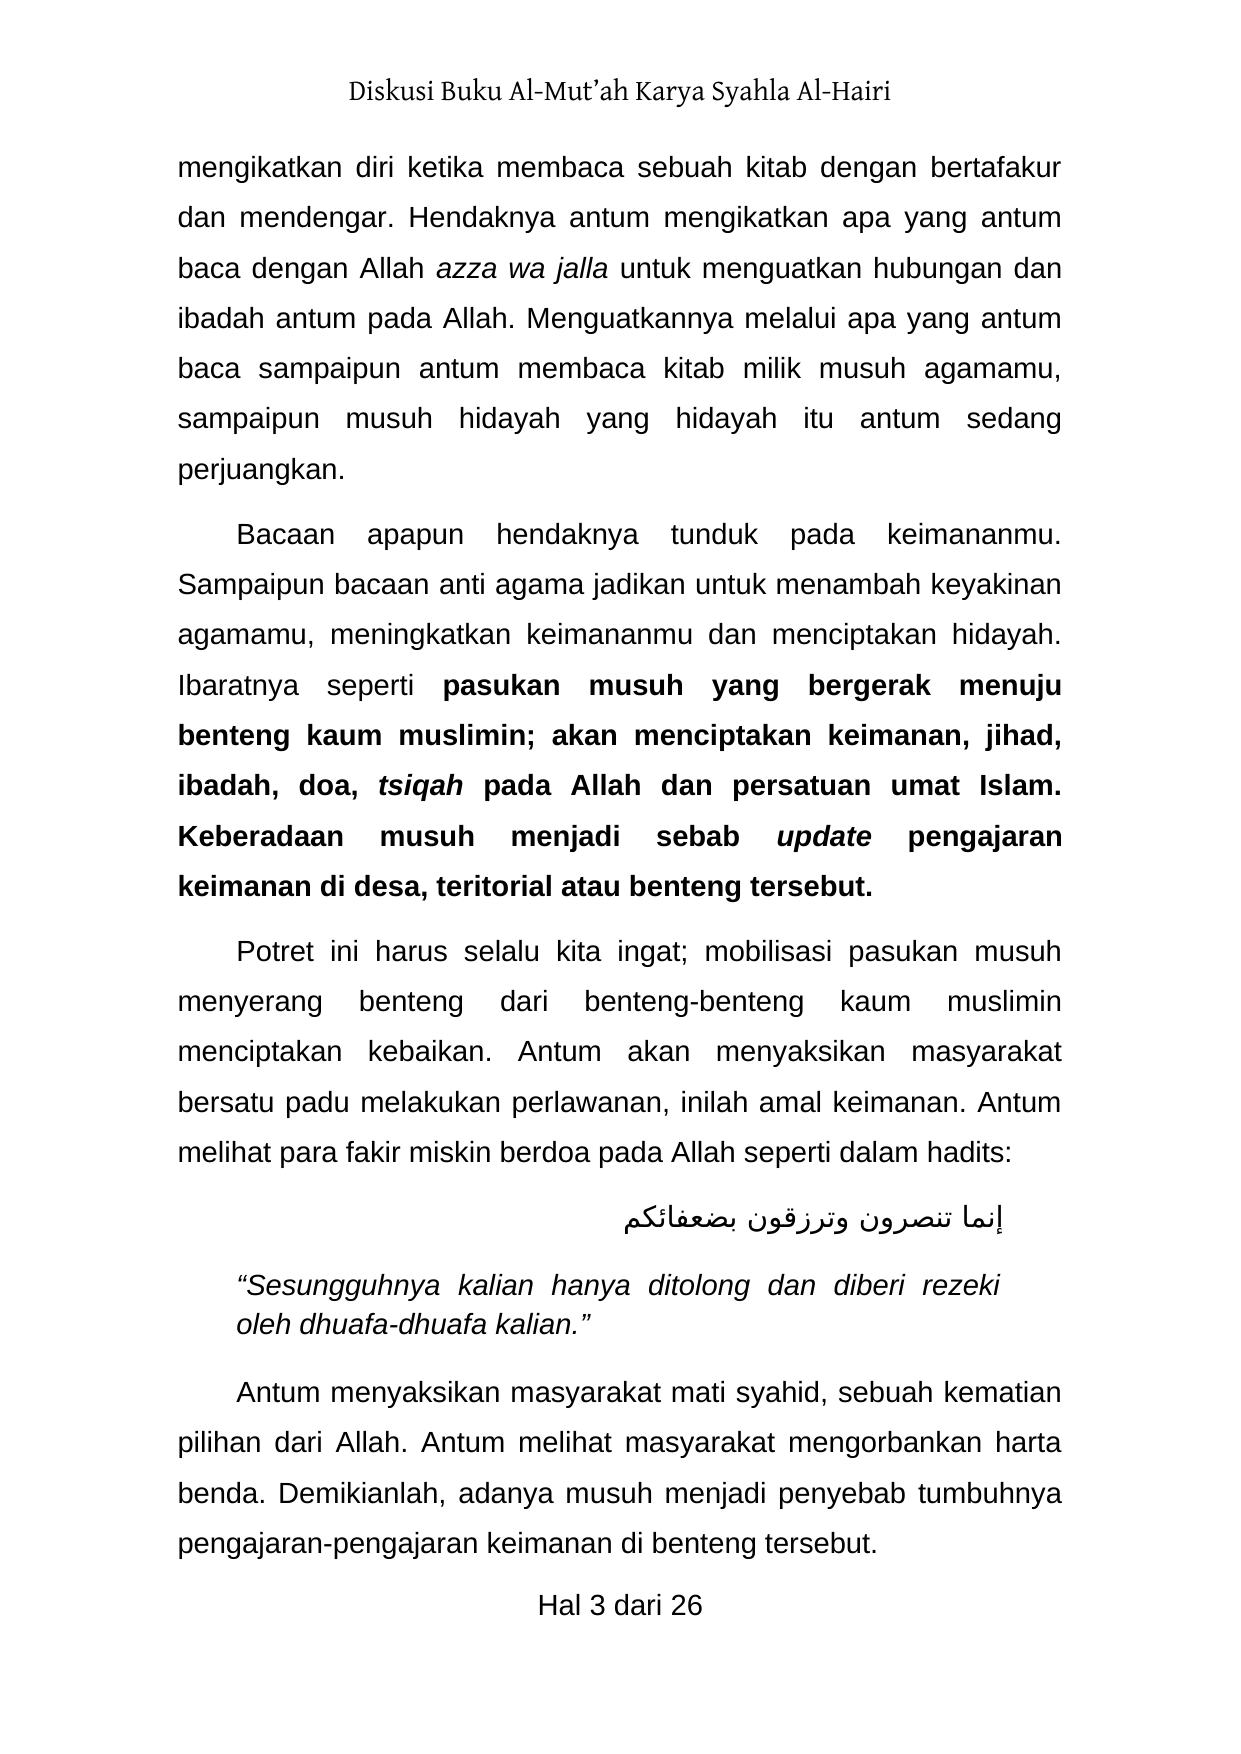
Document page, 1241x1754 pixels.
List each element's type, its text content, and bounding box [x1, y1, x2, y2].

text “Sesungguhnya kalian hanya ditolong dan diberi rezeki oleh dhuafa-dhuafa kalian.” [236, 1268, 1004, 1341]
text إنما تنصرون وترزقون بضعفائكم [236, 1200, 1004, 1234]
text Bacaan apapun hendaknya tunduk pada keimananmu. Sampaipun bacaan anti agama jadikan untuk menambah keyakinan agamamu, meningkatkan keimananmu dan menciptakan hidayah. Ibaratnya seperti pasukan musuh yang bergerak menuju benteng kaum muslimin; akan menciptakan keimanan, jihad, ibadah, doa, tsiqah pada Allah dan persatuan umat Islam. Keberadaan musuh menjadi sebab update pengajaran keimanan di desa, teritorial atau benteng tersebut. [177, 517, 1063, 902]
text Antum menyaksikan masyarakat mati syahid, sebuah kematian pilihan dari Allah. Antum melihat masyarakat mengorbankan harta benda. Demikianlah, adanya musuh menjadi penyebab tumbuhnya pengajaran-pengajaran keimanan di benteng tersebut. [177, 1375, 1063, 1559]
text Potret ini harus selalu kita ingat; mobilisasi pasukan musuh menyerang benteng dari benteng-benteng kaum muslimin menciptakan kebaikan. Antum akan menyaksikan masyarakat bersatu padu melakukan perlawanan, inilah amal keimanan. Antum melihat para fakir miskin berdoa pada Allah seperti dalam hadits: [177, 934, 1063, 1169]
text mengikatkan diri ketika membaca sebuah kitab dengan bertafakur dan mendengar. Hendaknya antum mengikatkan apa yang antum baca dengan Allah azza wa jalla untuk menguatkan hubungan dan ibadah antum pada Allah. Menguatkannya melalui apa yang antum baca sampaipun antum membaca kitab milik musuh agamamu, sampaipun musuh hidayah yang hidayah itu antum sedang perjuangkan. [177, 150, 1063, 485]
